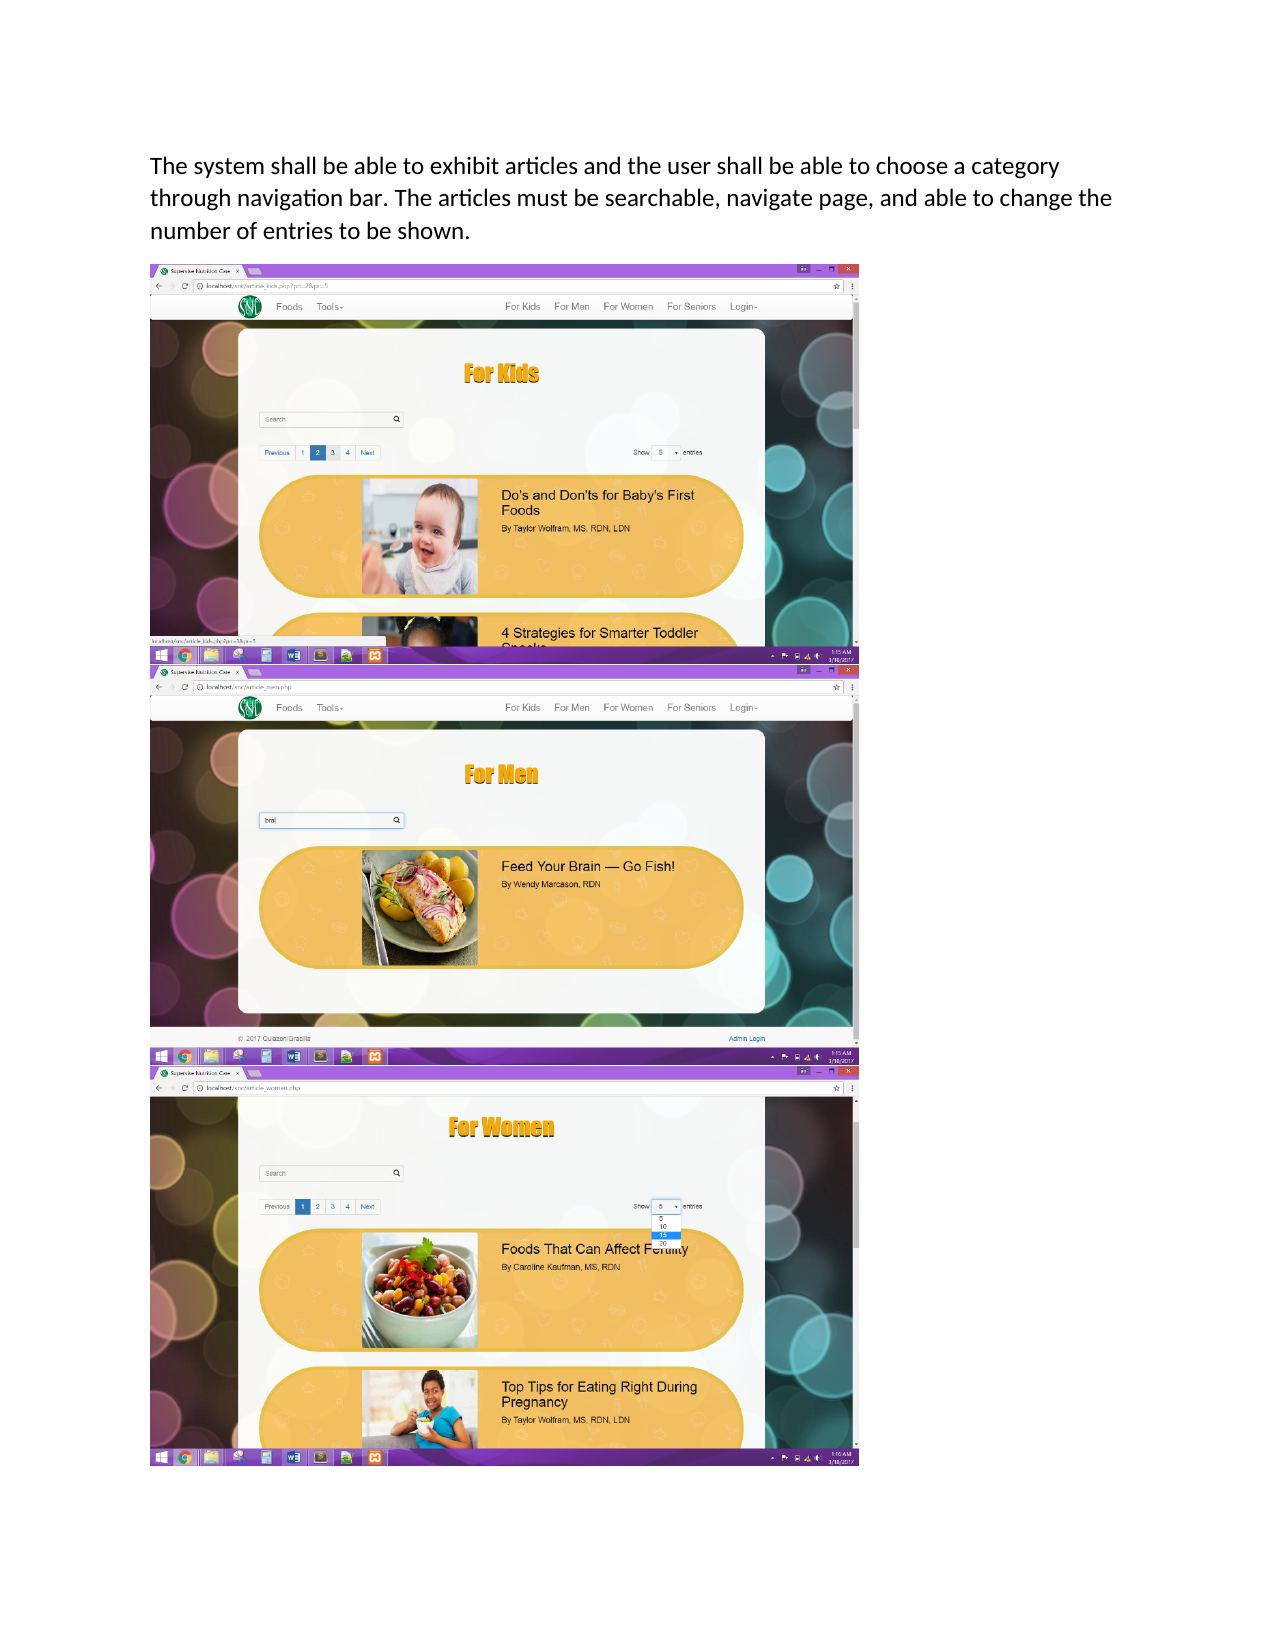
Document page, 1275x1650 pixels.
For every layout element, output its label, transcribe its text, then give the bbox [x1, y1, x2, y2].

text The system shall be able to exhibit articles and the user shall be able to choose a category through navigation bar. The articles must be searchable, navigate page, and able to change the number of entries to be shown. [150, 150, 1125, 246]
